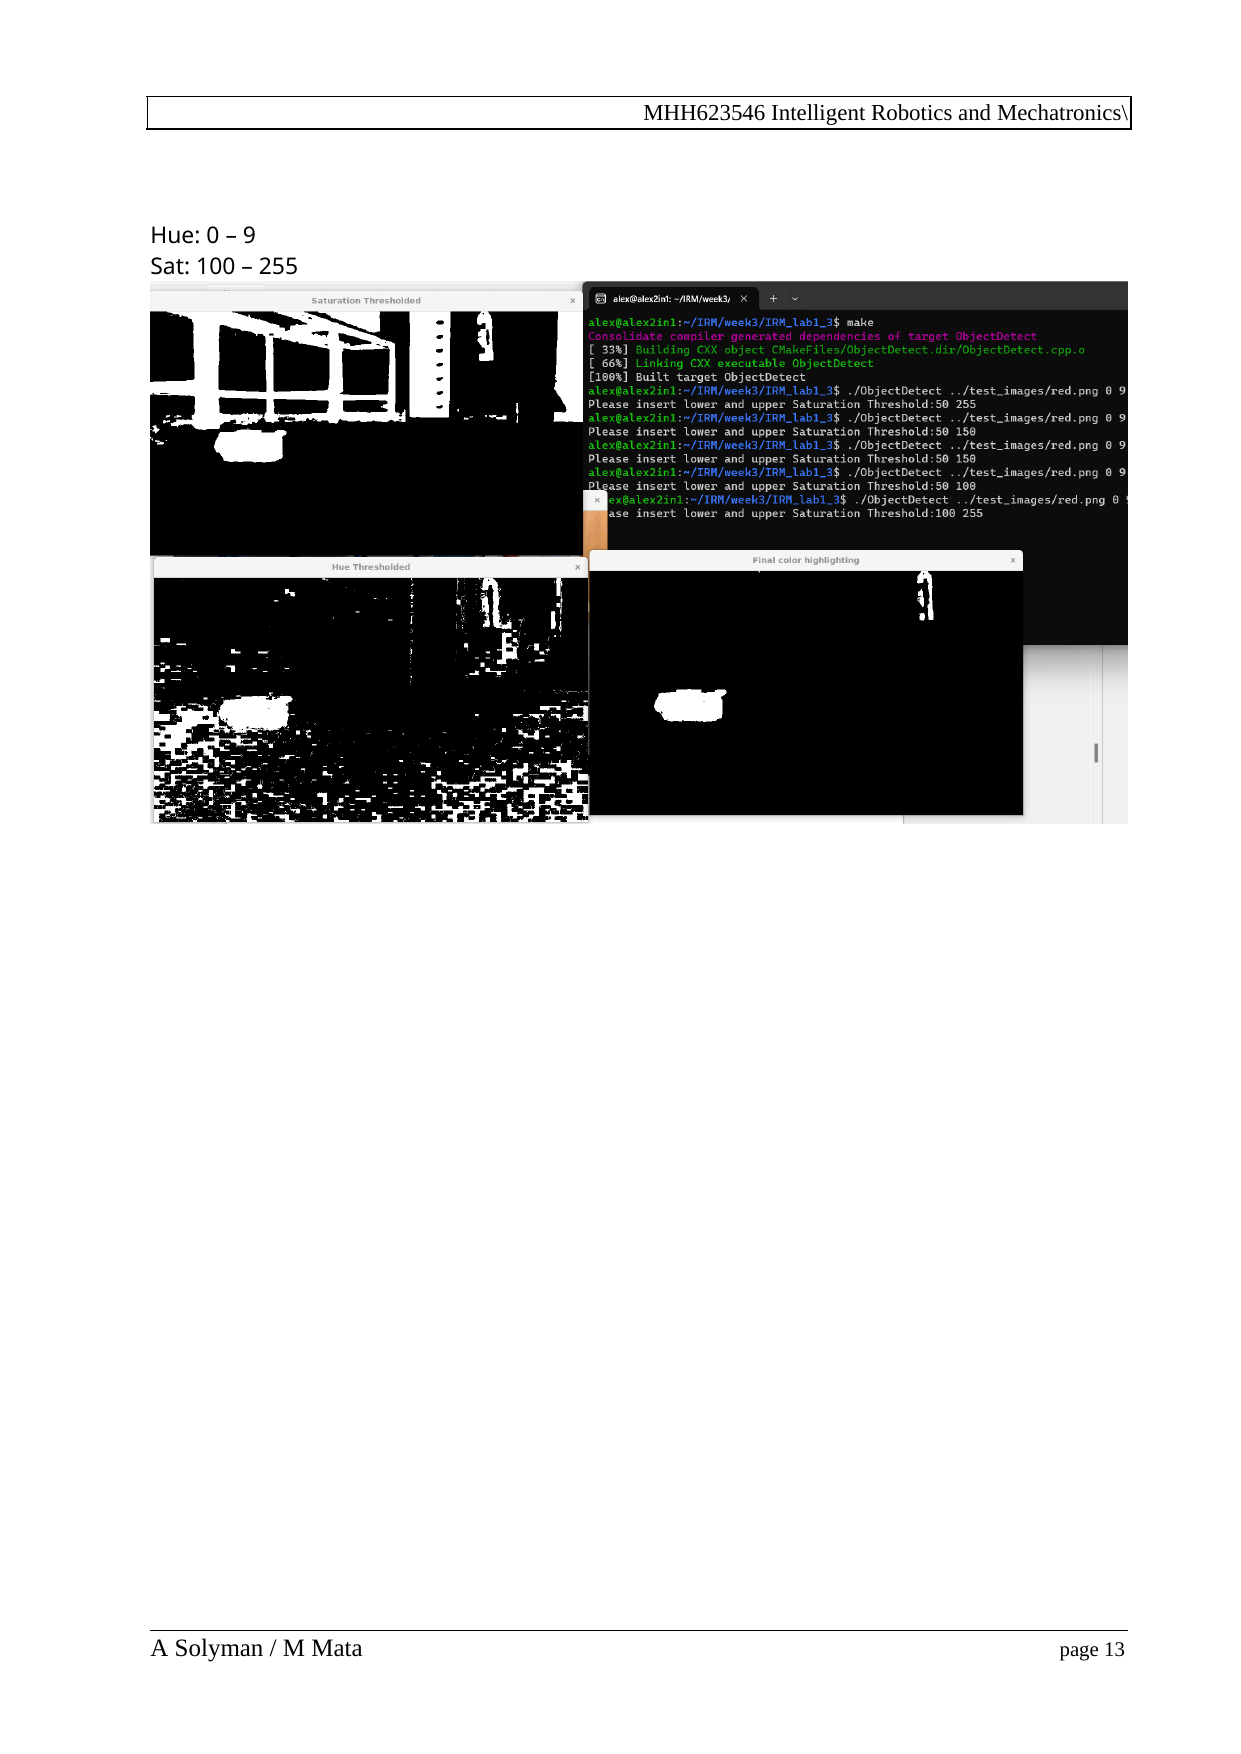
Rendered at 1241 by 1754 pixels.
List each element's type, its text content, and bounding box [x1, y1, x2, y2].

picture [150, 281, 1128, 824]
text Hue: 0 – 9 [150, 218, 1128, 250]
text Sat: 100 – 255 [150, 250, 1128, 281]
